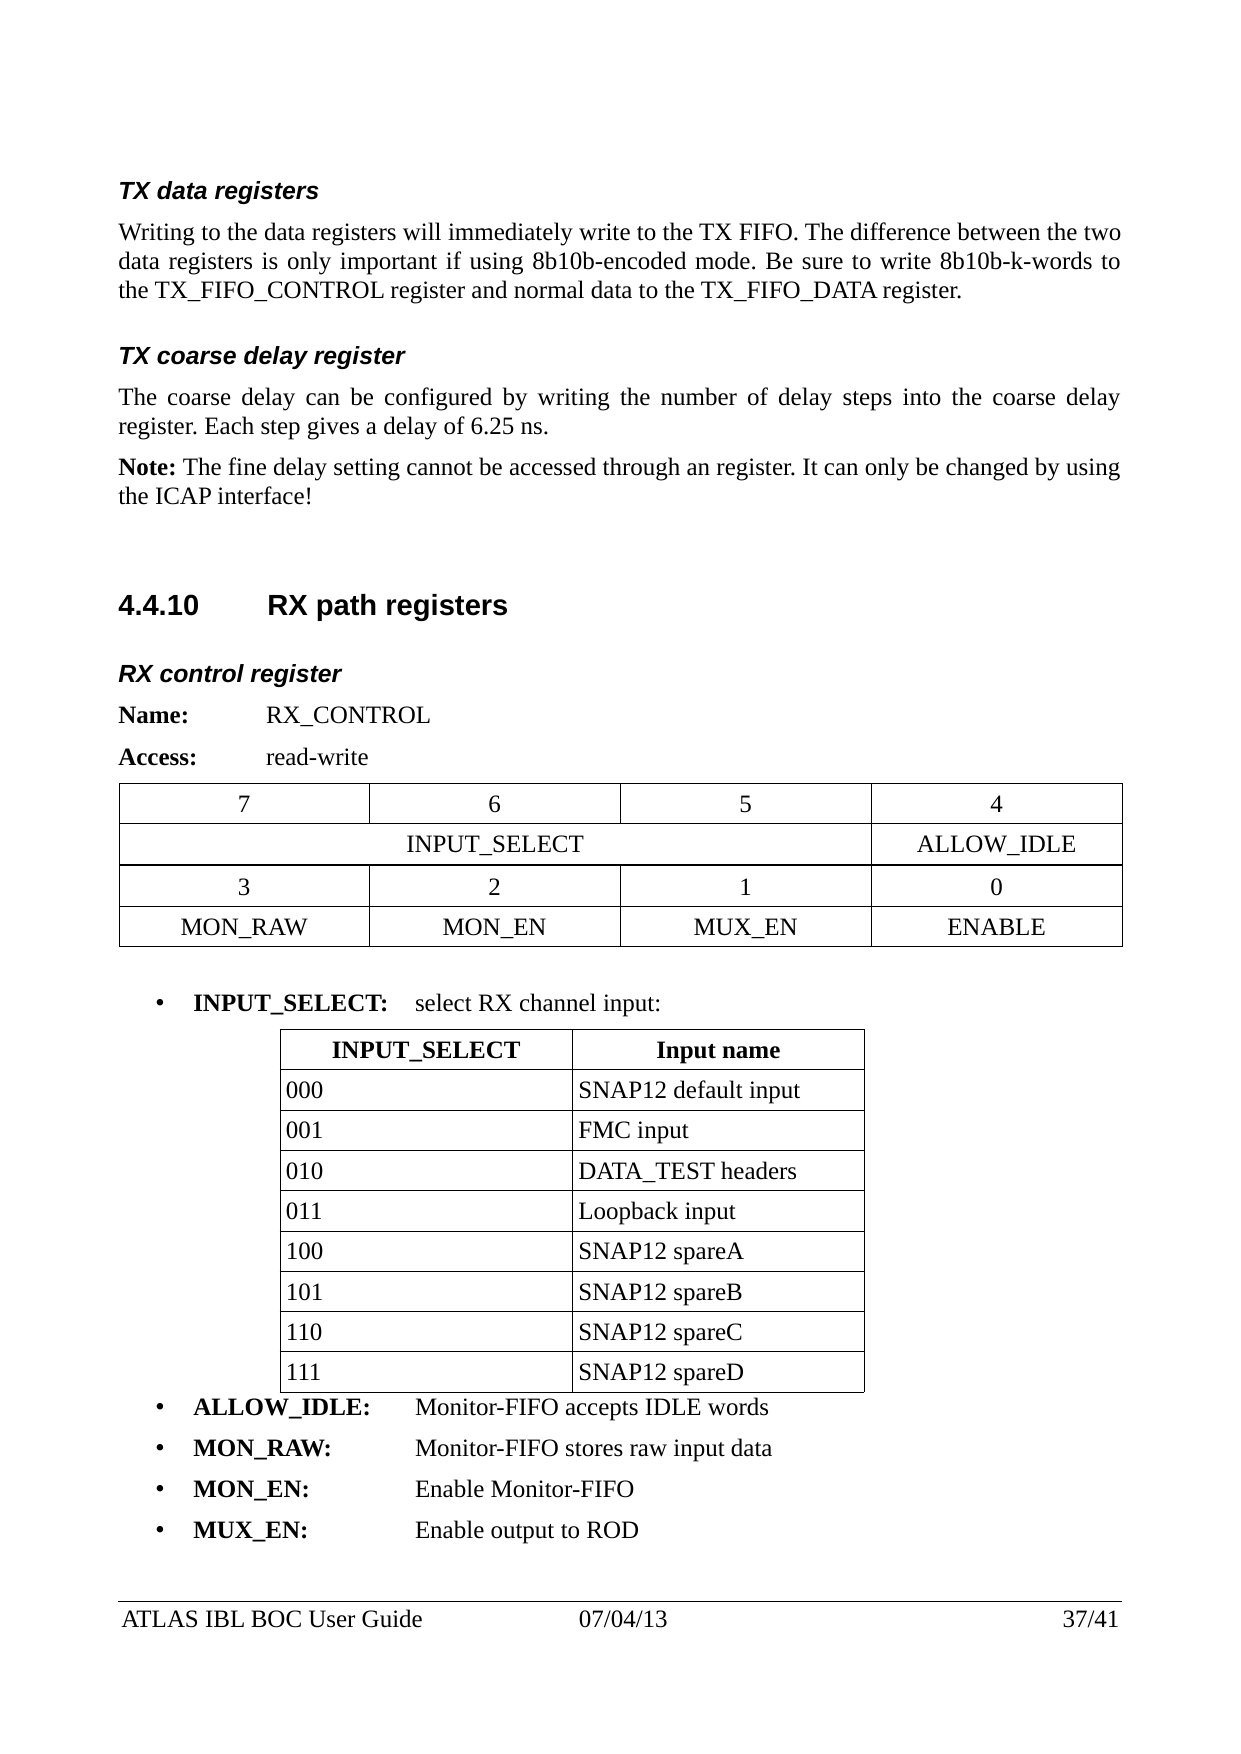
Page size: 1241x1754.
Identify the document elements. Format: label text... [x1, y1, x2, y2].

list MON_EN: Enable Monitor-FIFO [156, 1474, 1122, 1503]
list MON_RAW: Monitor-FIFO stores raw input data [156, 1433, 1122, 1462]
table_cell MON_RAW [120, 907, 369, 946]
table_cell 2 [370, 866, 620, 906]
list MUX_EN: Enable output to ROD [156, 1516, 1122, 1544]
table_cell Loopback input [573, 1191, 864, 1231]
text Writing to the data registers will immediately write to the TX FIFO. The difference between the two data registers is only important if using 8b10b-encoded mode. Be sure to write 8b10b-k-words to the TX_FIFO_CONTROL register and normal data to the TX_FIFO_DATA register. [118, 217, 1122, 304]
table_cell 101 [281, 1272, 572, 1311]
subtitle RX control register [118, 659, 1122, 688]
table_cell 011 [281, 1191, 572, 1231]
table_cell SNAP12 spareA [573, 1232, 864, 1271]
table_cell SNAP12 spareB [573, 1272, 864, 1311]
table_cell 000 [281, 1070, 572, 1109]
table_header 5 [621, 784, 871, 823]
list ALLOW_IDLE: Monitor-FIFO accepts IDLE words [156, 1392, 1122, 1421]
table_cell 3 [120, 866, 369, 906]
table_header 6 [370, 784, 620, 823]
text Name: RX_CONTROL [118, 701, 1122, 729]
table_cell FMC input [573, 1111, 864, 1150]
table_cell SNAP12 default input [573, 1070, 864, 1109]
table_header Input name [573, 1030, 864, 1069]
table_header INPUT_SELECT [281, 1030, 572, 1069]
table_cell ENABLE [872, 907, 1122, 946]
table_cell 001 [281, 1111, 572, 1150]
subtitle TX data registers [118, 176, 1122, 205]
list INPUT_SELECT: select RX channel input: [156, 988, 1122, 1016]
table_cell 111 [281, 1352, 572, 1392]
table_cell INPUT_SELECT [120, 824, 871, 864]
subtitle RX path registers [118, 588, 1122, 622]
table_cell 110 [281, 1312, 572, 1351]
table_cell SNAP12 spareC [573, 1312, 864, 1351]
text Access: read-write [118, 742, 1122, 771]
subtitle TX coarse delay register [118, 341, 1122, 370]
table_cell 010 [281, 1151, 572, 1190]
table_cell 100 [281, 1232, 572, 1271]
table_cell 1 [621, 866, 871, 906]
table_header 4 [872, 784, 1122, 823]
table_cell MUX_EN [621, 907, 871, 946]
text The coarse delay can be configured by writing the number of delay steps into the coarse delay register. Each step gives a delay of 6.25 ns. [118, 382, 1122, 440]
table_header 7 [120, 784, 369, 823]
table_cell ALLOW_IDLE [872, 824, 1122, 864]
table_cell 0 [872, 866, 1122, 906]
table_cell SNAP12 spareD [573, 1352, 864, 1392]
table_cell DATA_TEST headers [573, 1151, 864, 1190]
table_cell MON_EN [370, 907, 620, 946]
text Note: The fine delay setting cannot be accessed through an register. It can only be changed by using the ICAP interface! [118, 452, 1122, 510]
